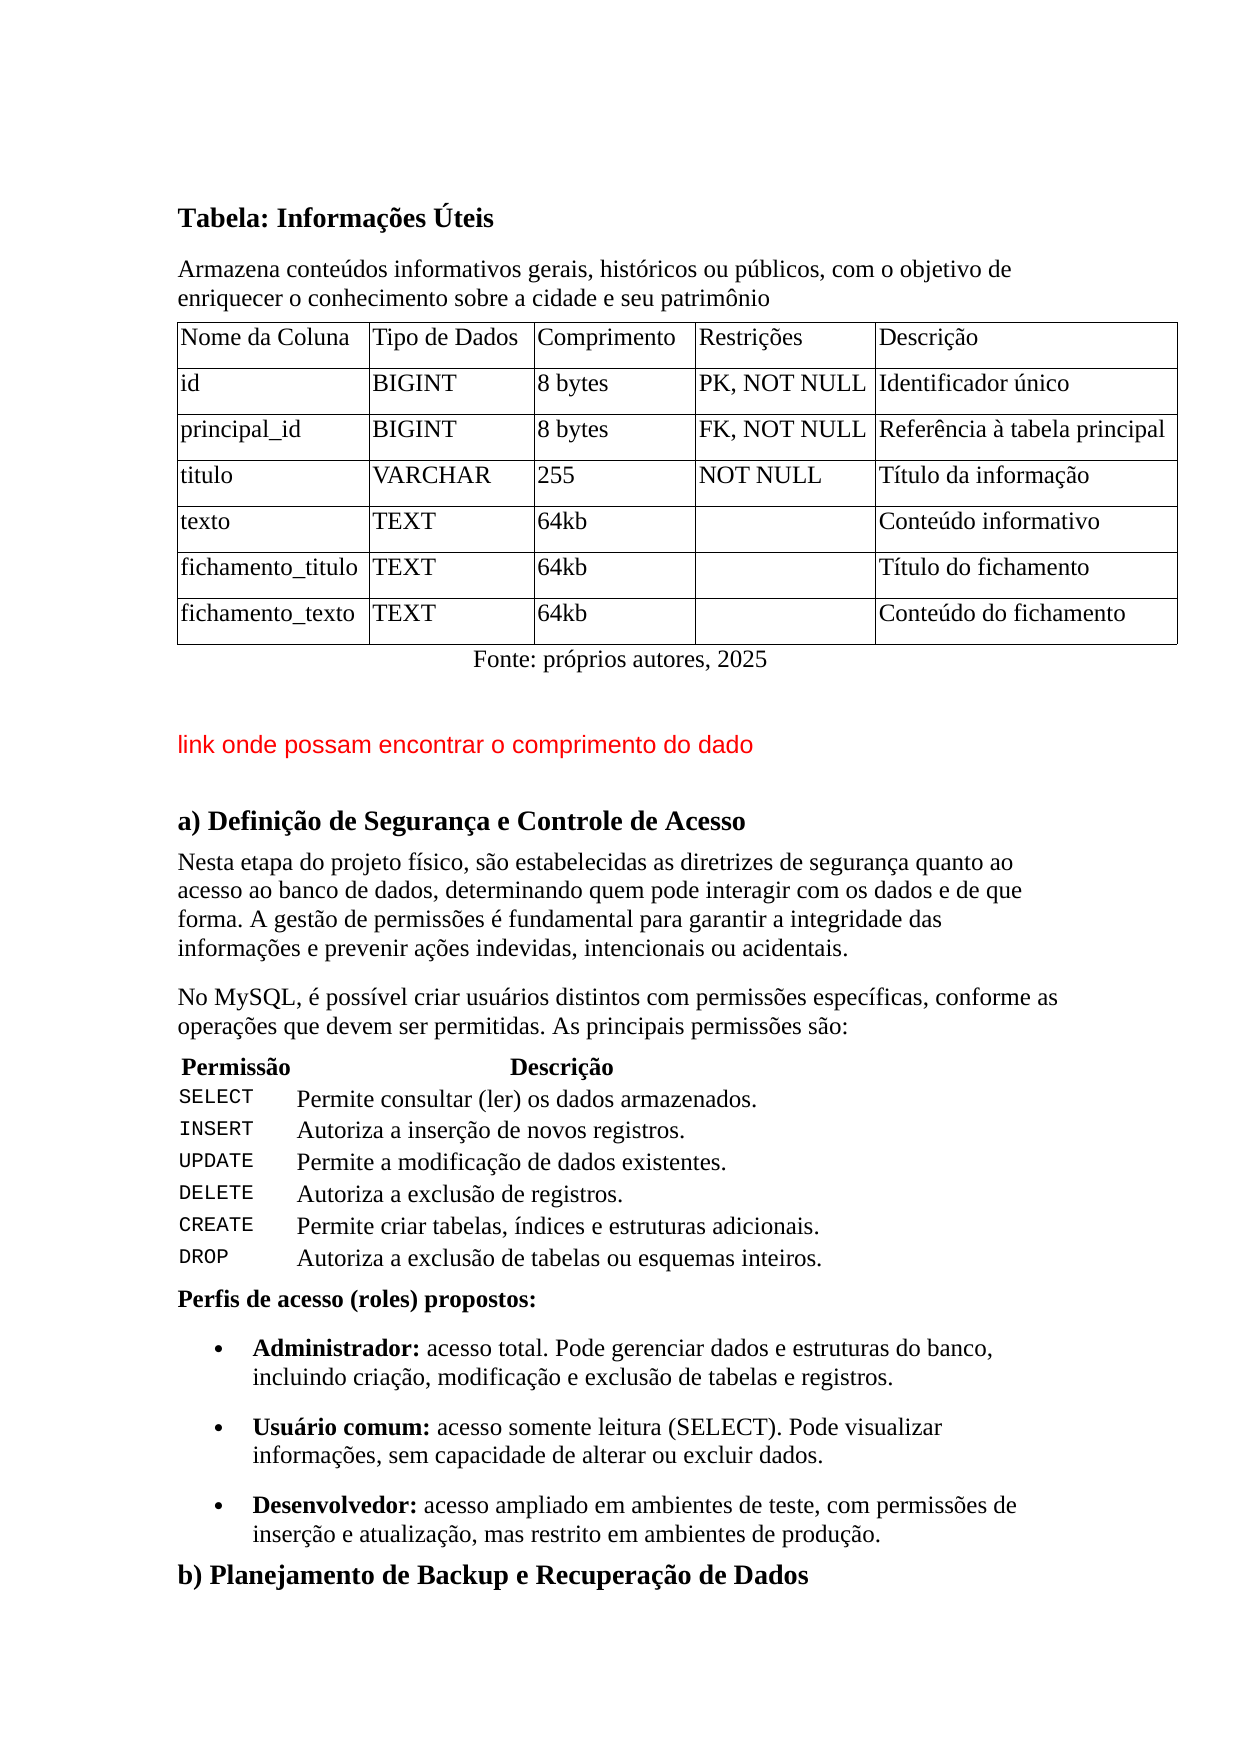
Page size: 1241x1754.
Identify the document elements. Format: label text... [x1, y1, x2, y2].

table_cell BIGINT [370, 369, 534, 414]
table_cell fichamento_texto [178, 599, 369, 643]
table_cell [696, 507, 875, 552]
table_cell Identificador único [876, 369, 1177, 414]
subtitle Tabela: Informações Úteis [177, 201, 1063, 233]
text link onde possam encontrar o comprimento do dado [177, 730, 1063, 759]
table_cell Referência à tabela principal [876, 415, 1177, 460]
table_cell NOT NULL [696, 461, 875, 506]
table_cell titulo [178, 461, 369, 506]
table_cell 64kb [535, 553, 695, 598]
table_cell INSERT [177, 1114, 295, 1146]
table_cell [696, 553, 875, 598]
table_cell 8 bytes [535, 369, 695, 414]
table_header Nome da Coluna [178, 323, 369, 368]
text Perfis de acesso (roles) propostos: [177, 1284, 1063, 1313]
table_cell SELECT [177, 1082, 295, 1114]
table_cell DROP [177, 1242, 295, 1273]
table_cell 8 bytes [535, 415, 695, 460]
table_header Permissão [177, 1050, 295, 1082]
table_cell UPDATE [177, 1146, 295, 1178]
table_cell Título da informação [876, 461, 1177, 506]
table_cell fichamento_titulo [178, 553, 369, 598]
table_header Restrições [696, 323, 875, 368]
table_cell FK, NOT NULL [696, 415, 875, 460]
table_cell Permite criar tabelas, índices e estruturas adicionais. [295, 1210, 829, 1242]
table_header Descrição [876, 323, 1177, 368]
table_cell CREATE [177, 1210, 295, 1242]
table_cell 64kb [535, 599, 695, 643]
table_cell principal_id [178, 415, 369, 460]
list Desenvolvedor: acesso ampliado em ambientes de teste, com permissões de inserção e atualização, mas restrito em ambientes de produção. [215, 1490, 1063, 1548]
table_cell Permite consultar (ler) os dados armazenados. [295, 1082, 829, 1114]
table_cell [696, 599, 875, 643]
table_header Comprimento [535, 323, 695, 368]
text Fonte: próprios autores, 2025 [177, 645, 1063, 673]
list Administrador: acesso total. Pode gerenciar dados e estruturas do banco, incluindo criação, modificação e exclusão de tabelas e registros. [215, 1333, 1063, 1391]
table_header Descrição [295, 1050, 829, 1082]
table_cell id [178, 369, 369, 414]
text Nesta etapa do projeto físico, são estabelecidas as diretrizes de segurança quanto ao acesso ao banco de dados, determinando quem pode interagir com os dados e de que forma. A gestão de permissões é fundamental para garantir a integridade das informações e prevenir ações indevidas, intencionais ou acidentais. [177, 847, 1063, 962]
table_header Tipo de Dados [370, 323, 534, 368]
table_cell Autoriza a inserção de novos registros. [295, 1114, 829, 1146]
table_cell Permite a modificação de dados existentes. [295, 1146, 829, 1178]
table_cell VARCHAR [370, 461, 534, 506]
table_cell Título do fichamento [876, 553, 1177, 598]
text No MySQL, é possível criar usuários distintos com permissões específicas, conforme as operações que devem ser permitidas. As principais permissões são: [177, 982, 1063, 1040]
text Armazena conteúdos informativos gerais, históricos ou públicos, com o objetivo de enriquecer o conhecimento sobre a cidade e seu patrimônio [177, 254, 1063, 312]
table_cell 64kb [535, 507, 695, 552]
table_cell 255 [535, 461, 695, 506]
table_cell BIGINT [370, 415, 534, 460]
table_cell TEXT [370, 553, 534, 598]
text a) Definição de Segurança e Controle de Acesso [177, 804, 1063, 836]
table_cell TEXT [370, 507, 534, 552]
list Usuário comum: acesso somente leitura (SELECT). Pode visualizar informações, sem capacidade de alterar ou excluir dados. [215, 1412, 1063, 1469]
table_cell DELETE [177, 1178, 295, 1210]
text b) Planejamento de Backup e Recuperação de Dados [177, 1558, 1063, 1590]
table_cell Conteúdo informativo [876, 507, 1177, 552]
table_cell Autoriza a exclusão de tabelas ou esquemas inteiros. [295, 1242, 829, 1273]
table_cell PK, NOT NULL [696, 369, 875, 414]
table_cell Autoriza a exclusão de registros. [295, 1178, 829, 1210]
table_cell TEXT [370, 599, 534, 643]
table_cell Conteúdo do fichamento [876, 599, 1177, 643]
table_cell texto [178, 507, 369, 552]
